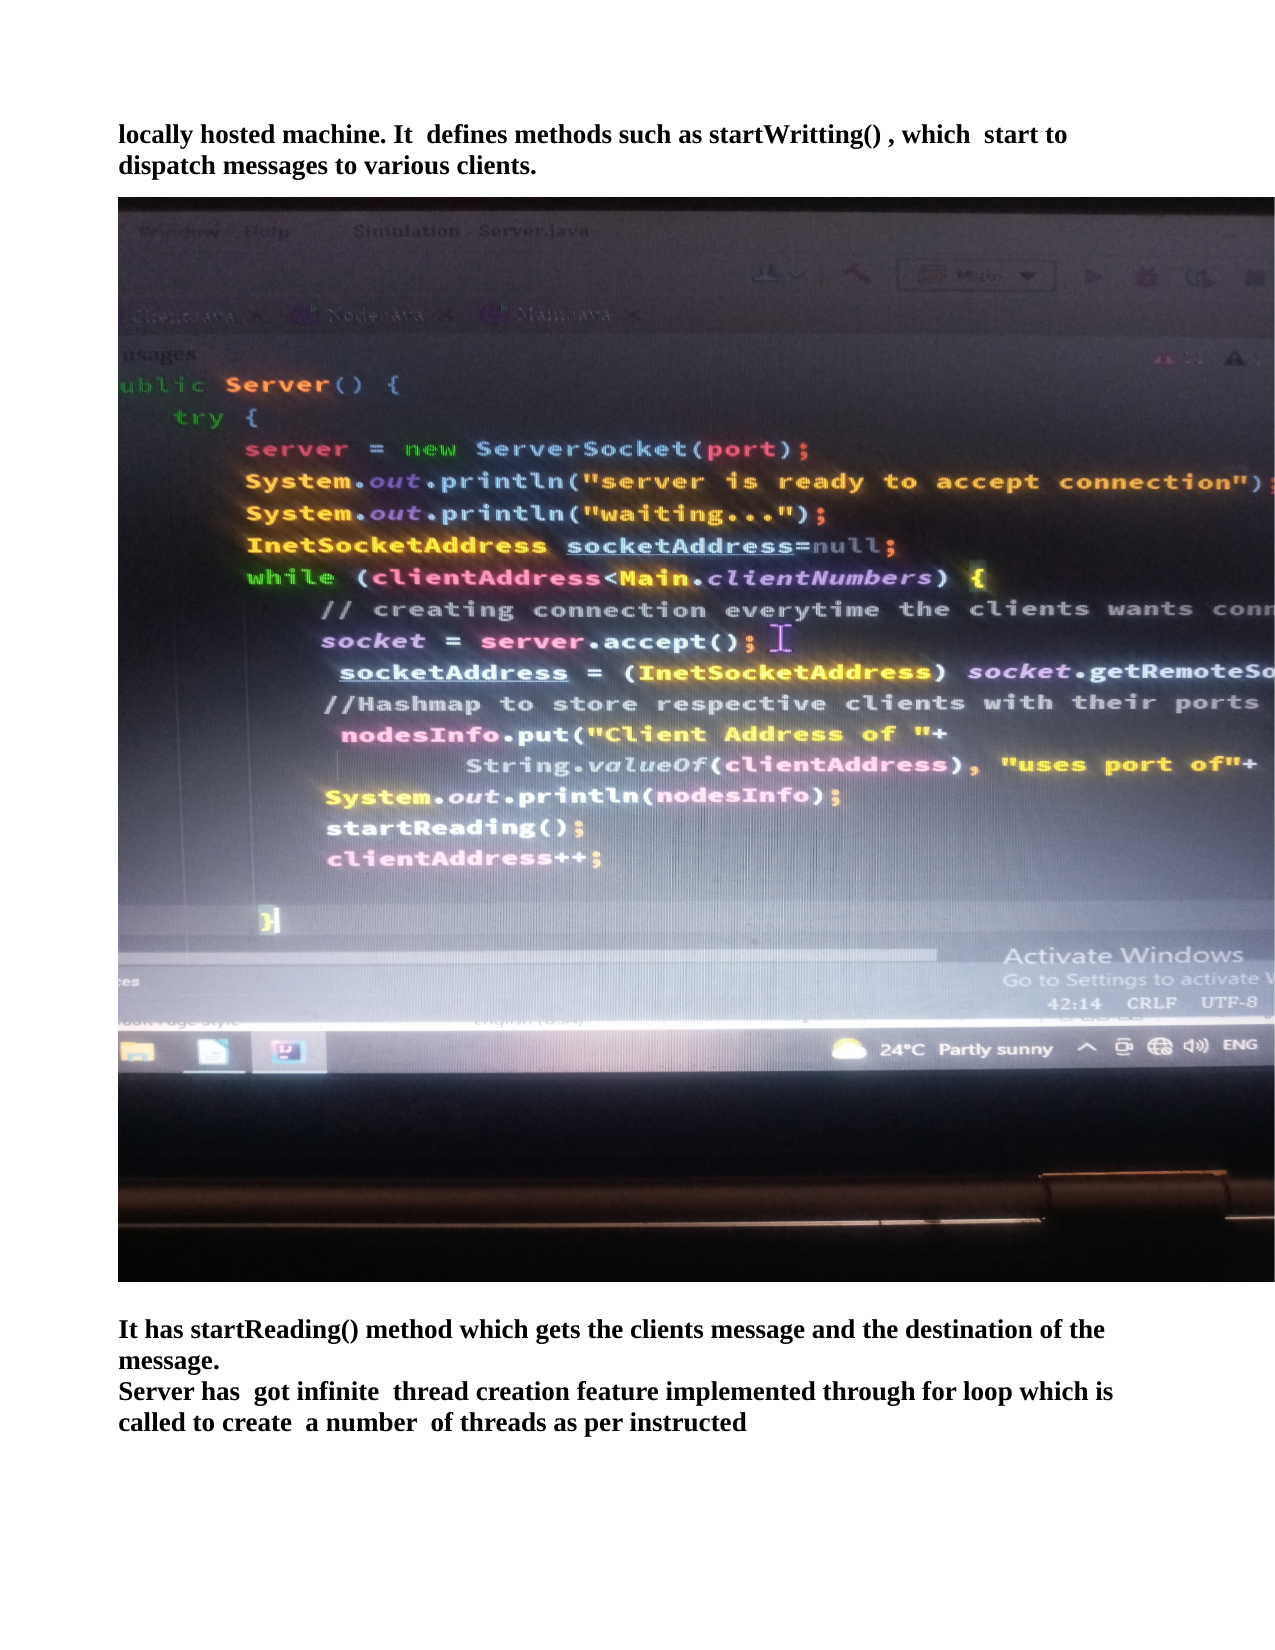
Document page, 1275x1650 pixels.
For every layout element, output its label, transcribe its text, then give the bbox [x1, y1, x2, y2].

text It has startReading() method which gets the clients message and the destination of the message. [118, 1313, 1157, 1375]
text locally hosted machine. It defines methods such as startWritting() , which start to dispatch messages to various clients. [118, 118, 1157, 180]
picture [118, 197, 1275, 1282]
text Server has got infinite thread creation feature implemented through for loop which is called to create a number of threads as per instructed [118, 1375, 1157, 1437]
